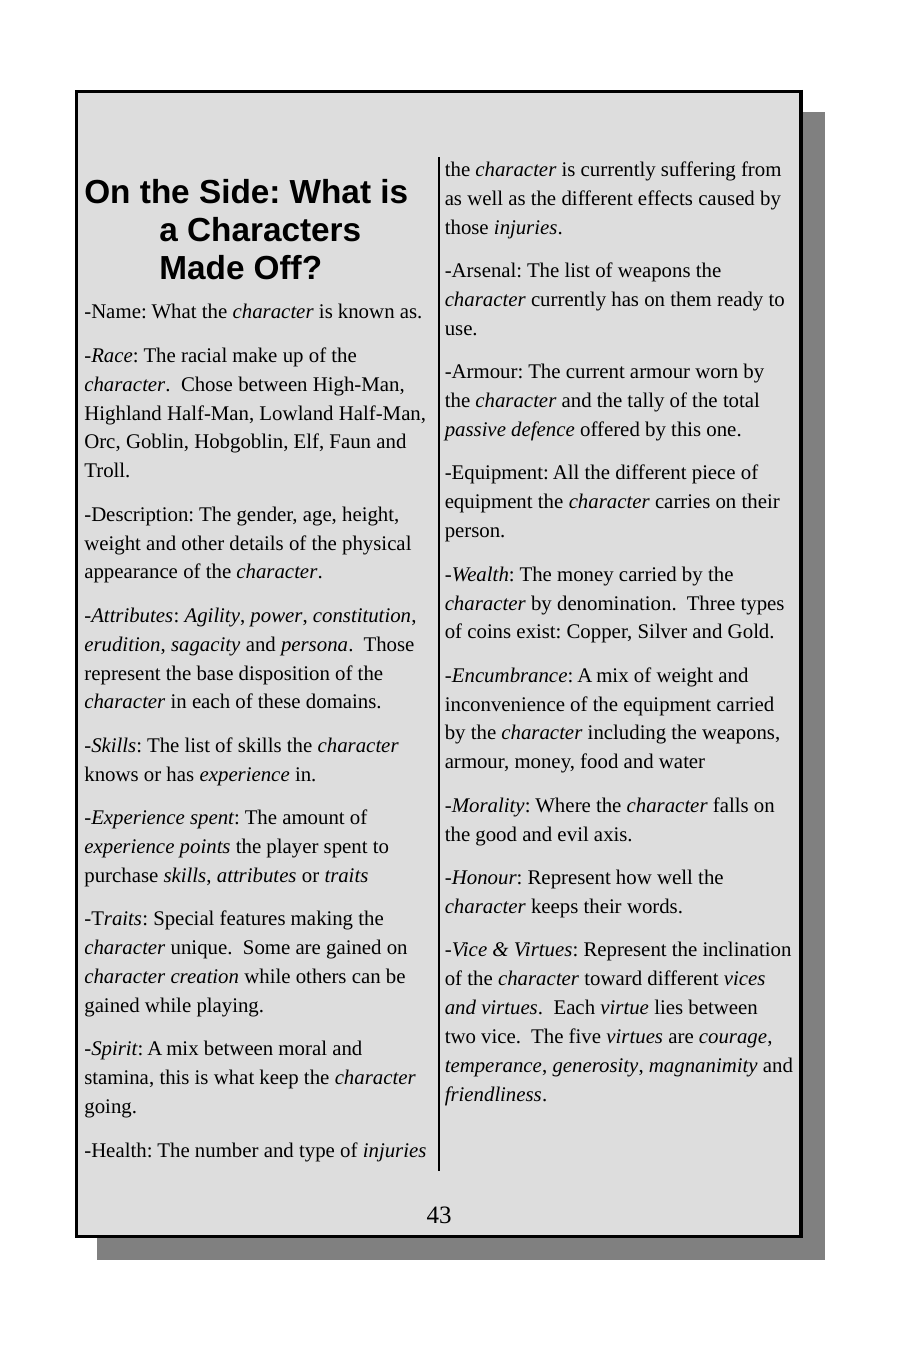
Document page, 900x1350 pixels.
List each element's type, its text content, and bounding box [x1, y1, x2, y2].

text -Equipment: All the different piece of equipment the character carries on their person. [444, 461, 793, 542]
text -Armour: The current armour worn by the character and the tally of the total passive defence offered by this one. [444, 359, 793, 441]
subtitle On the Side: What is a Characters Made Off? [84, 172, 433, 287]
text -Honour: Represent how well the character keeps their words. [444, 865, 793, 918]
text -Traits: Special features making the character unique. Some are gained on character creation while others can be gained while playing. [84, 906, 433, 1017]
text -Description: The gender, age, height, weight and other details of the physical appearance of the character. [84, 502, 433, 583]
text -Name: What the character is known as. [84, 299, 433, 323]
text -Wealth: The money carried by the character by denomination. Three types of coins exist: Copper, Silver and Gold. [444, 562, 793, 643]
text -Encumbrance: A mix of weight and inconvenience of the equipment carried by the character including the weapons, armour, money, food and water [444, 663, 793, 773]
text -Arsenal: The list of weapons the character currently has on them ready to use. [444, 258, 793, 340]
text -Attributes: Agility, power, constitution, erudition, sagacity and persona. Those represent the base disposition of the character in each of these domains. [84, 603, 433, 713]
text -Spirit: A mix between moral and stamina, this is what keep the character going. [84, 1036, 433, 1118]
text the character is currently suffering from as well as the different effects caused by those injuries. [444, 157, 793, 239]
text -Race: The racial make up of the character. Chose between High-Man, Highland Half-Man, Lowland Half-Man, Orc, Goblin, Hobgoblin, Elf, Faun and Troll. [84, 343, 433, 482]
text -Skills: The list of skills the character knows or has experience in. [84, 733, 433, 786]
text -Experience spent: The amount of experience points the player spent to purchase skills, attributes or traits [84, 805, 433, 887]
text -Morality: Where the character falls on the good and evil axis. [444, 793, 793, 846]
text -Vice & Virtues: Represent the inclination of the character toward different vices and virtues. Each virtue lies between two vice. The five virtues are courage, temperance, generosity, magnanimity and friendliness. [444, 937, 793, 1106]
text -Health: The number and type of injuries [84, 1137, 433, 1162]
